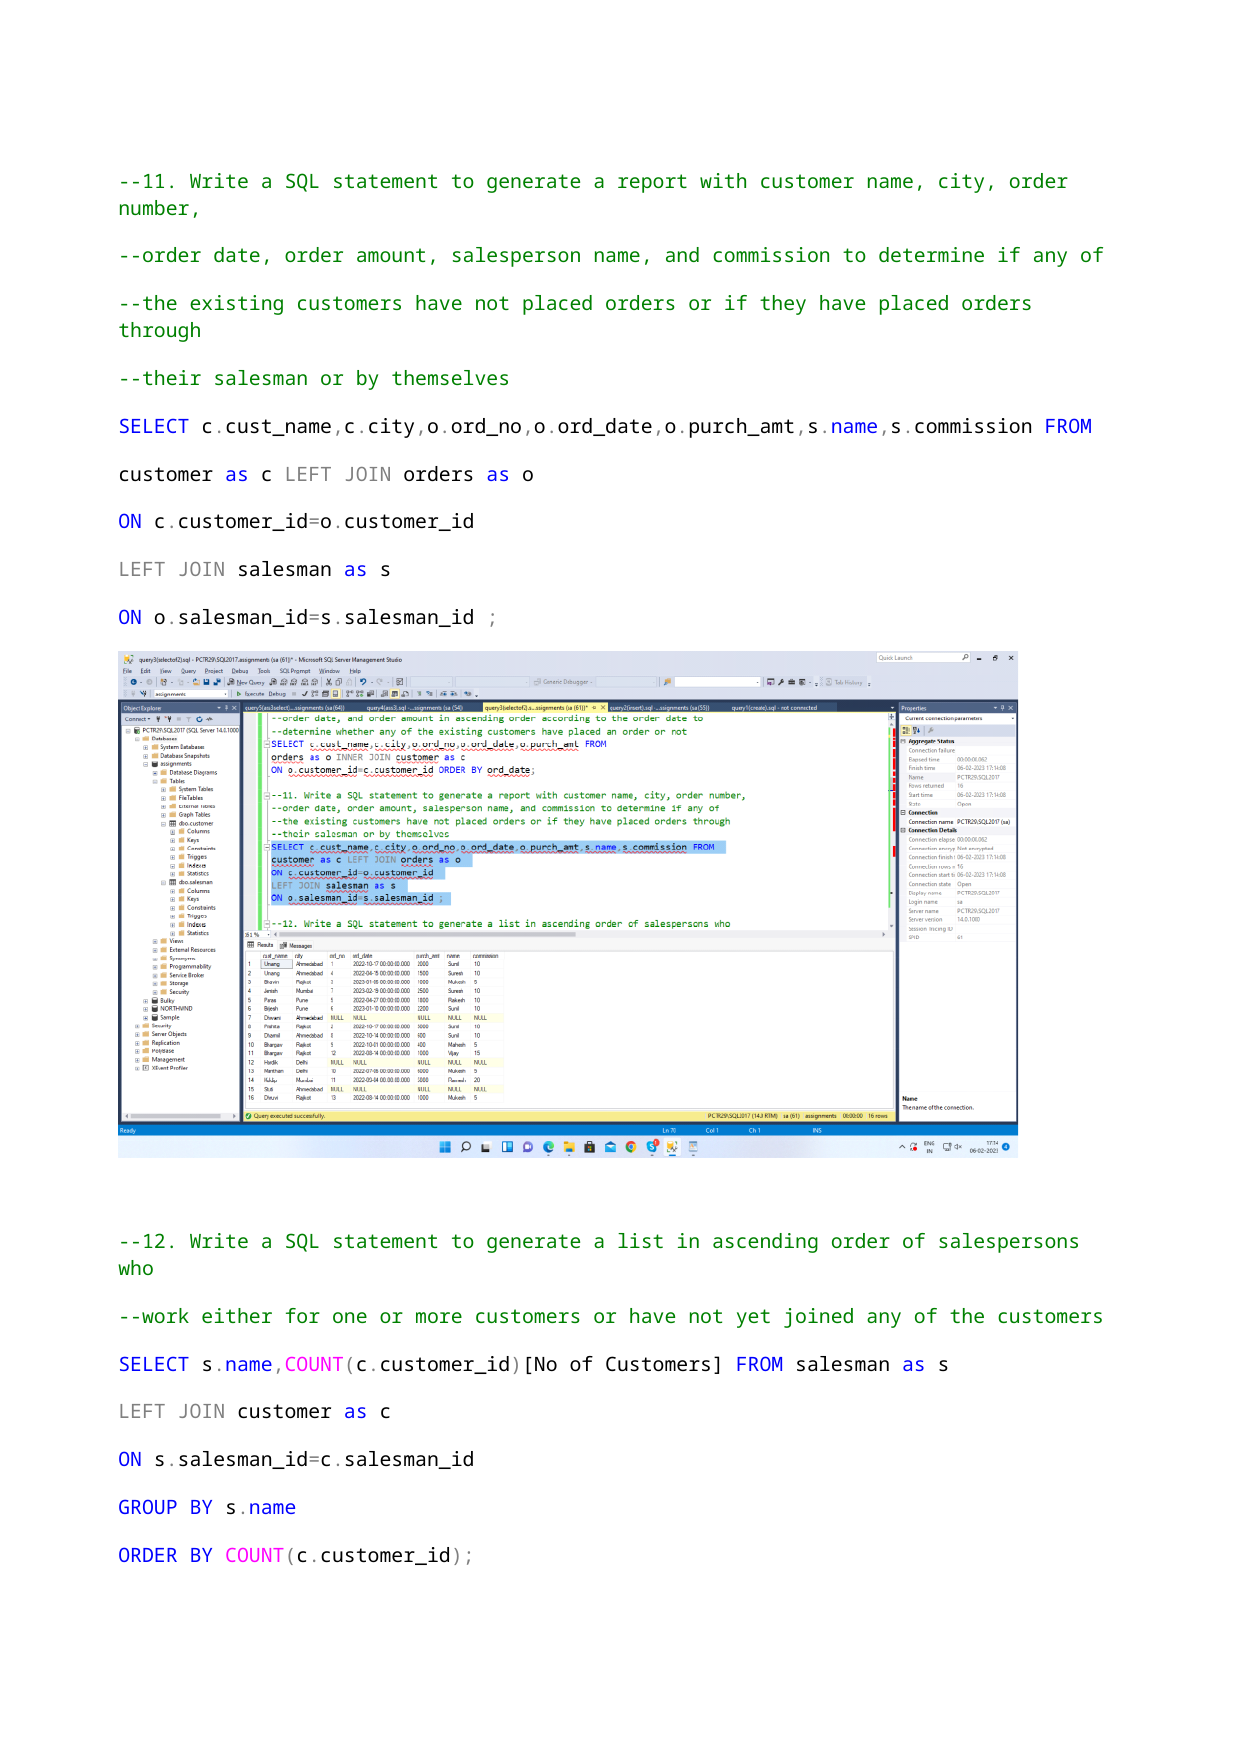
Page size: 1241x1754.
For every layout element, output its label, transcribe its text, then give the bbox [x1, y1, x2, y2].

text --12. Write a SQL statement to generate a list in ascending order of salespersons who [118, 1227, 1122, 1281]
text ORDER BY COUNT(c.customer_id); [118, 1541, 1122, 1568]
text SELECT s.name,COUNT(c.customer_id)[No of Customers] FROM salesman as s [118, 1350, 1122, 1377]
text --11. Write a SQL statement to generate a report with customer name, city, order number, [118, 167, 1122, 221]
text SELECT c.cust_name,c.city,o.ord_no,o.ord_date,o.purch_amt,s.name,s.commission FROM [118, 412, 1122, 439]
text GROUP BY s.name [118, 1493, 1122, 1520]
text ON s.salesman_id=c.salesman_id [118, 1445, 1122, 1472]
text ON o.salesman_id=s.salesman_id ; [118, 603, 1122, 630]
text LEFT JOIN customer as c [118, 1398, 1122, 1424]
text customer as c LEFT JOIN orders as o [118, 460, 1122, 487]
text --their salesman or by themselves [118, 364, 1122, 391]
text --the existing customers have not placed orders or if they have placed orders through [118, 289, 1122, 343]
text LEFT JOIN salesman as s [118, 556, 1122, 583]
text --order date, order amount, salesperson name, and commission to determine if any of [118, 242, 1122, 269]
text ON c.customer_id=o.customer_id [118, 508, 1122, 535]
text --work either for one or more customers or have not yet joined any of the customers [118, 1302, 1122, 1329]
